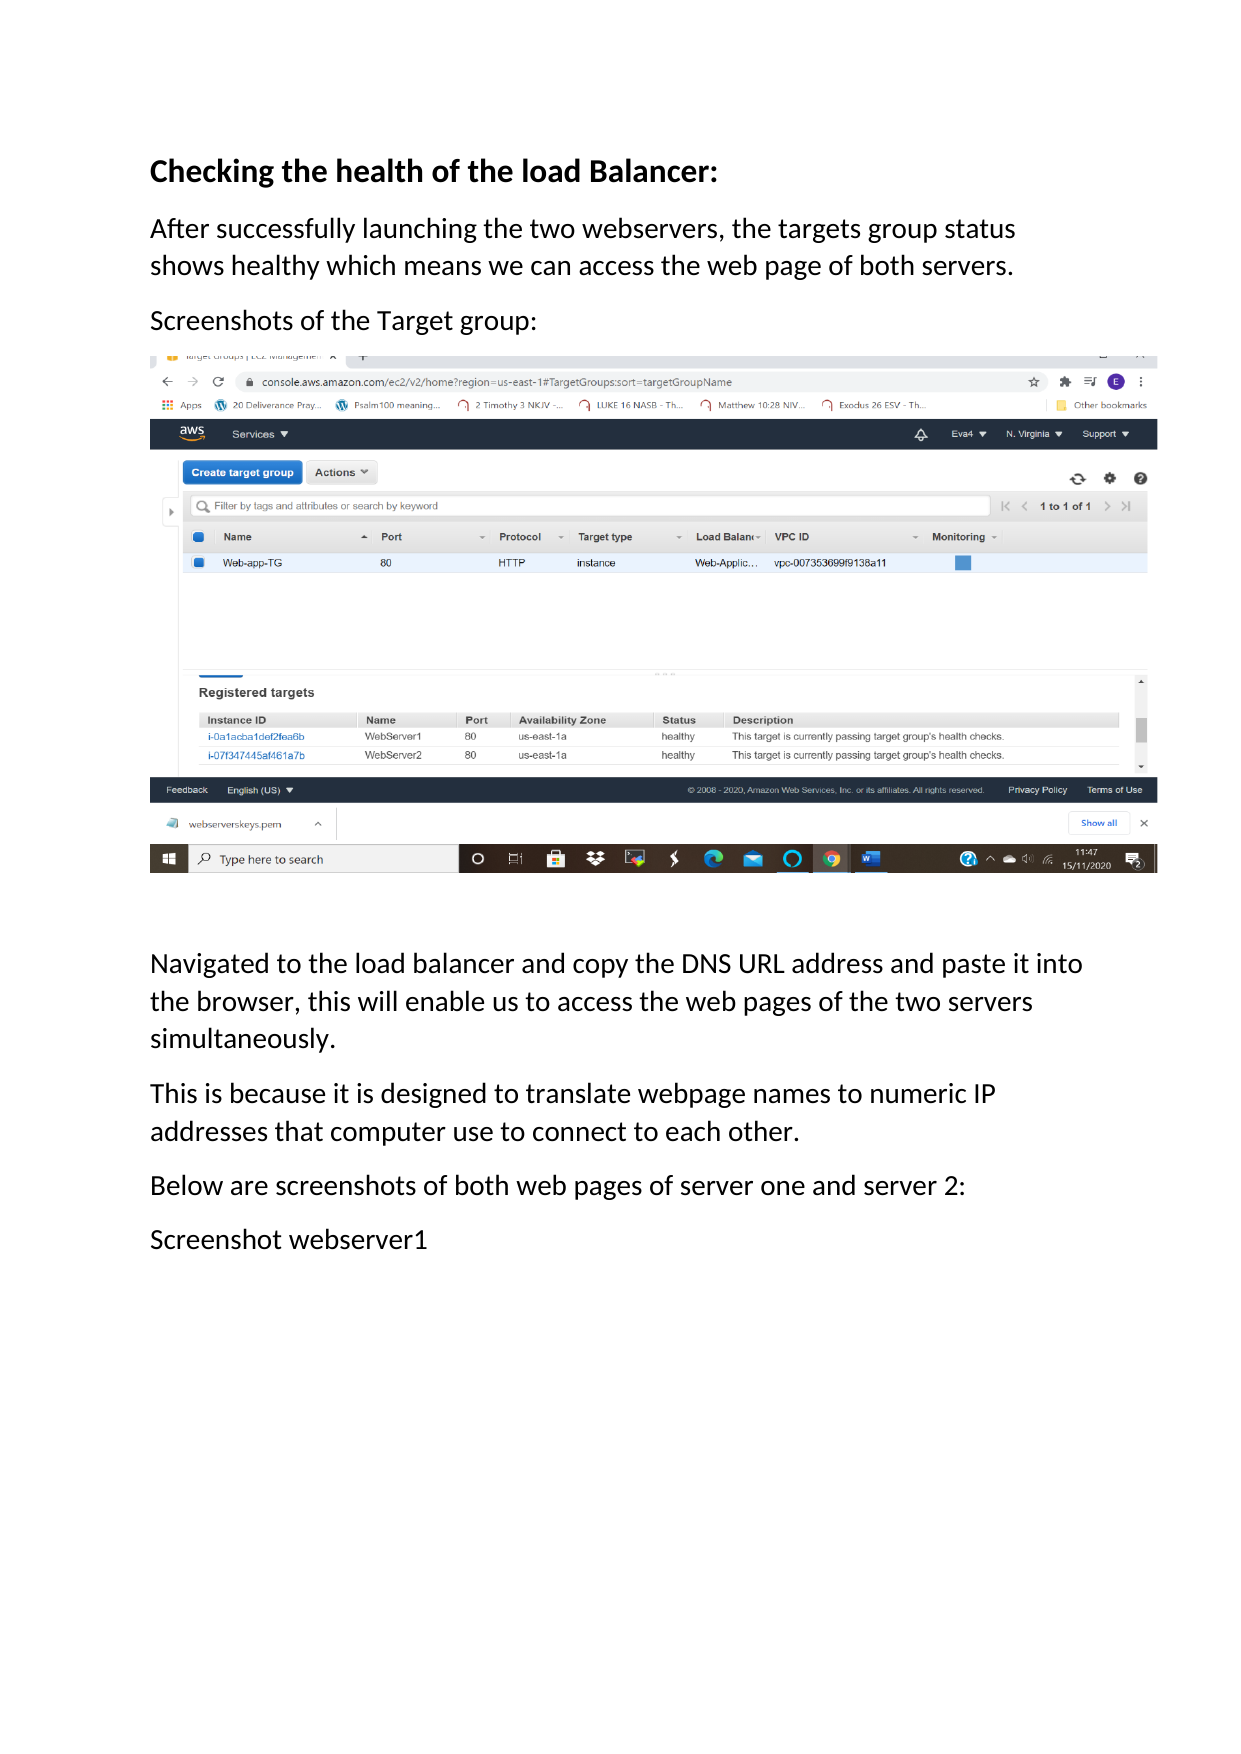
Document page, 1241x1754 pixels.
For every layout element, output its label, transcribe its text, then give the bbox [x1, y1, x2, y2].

text Navigated to the load balancer and copy the DNS URL address and paste it into the browser, this will enable us to access the web pages of the two servers simultaneously. [150, 945, 1090, 1056]
text Checking the health of the load Balancer: [150, 150, 1090, 191]
text After successfully launching the two webservers, the targets group status shows healthy which means we can access the web page of both servers. [150, 210, 1090, 283]
text This is because it is designed to translate webpage names to numeric IP addresses that computer use to connect to each other. [150, 1075, 1090, 1148]
text Screenshot webserver1 [150, 1221, 1090, 1257]
text Below are screenshots of both web pages of server one and server 2: [150, 1167, 1090, 1203]
text Screenshots of the Target group: [150, 302, 1090, 337]
